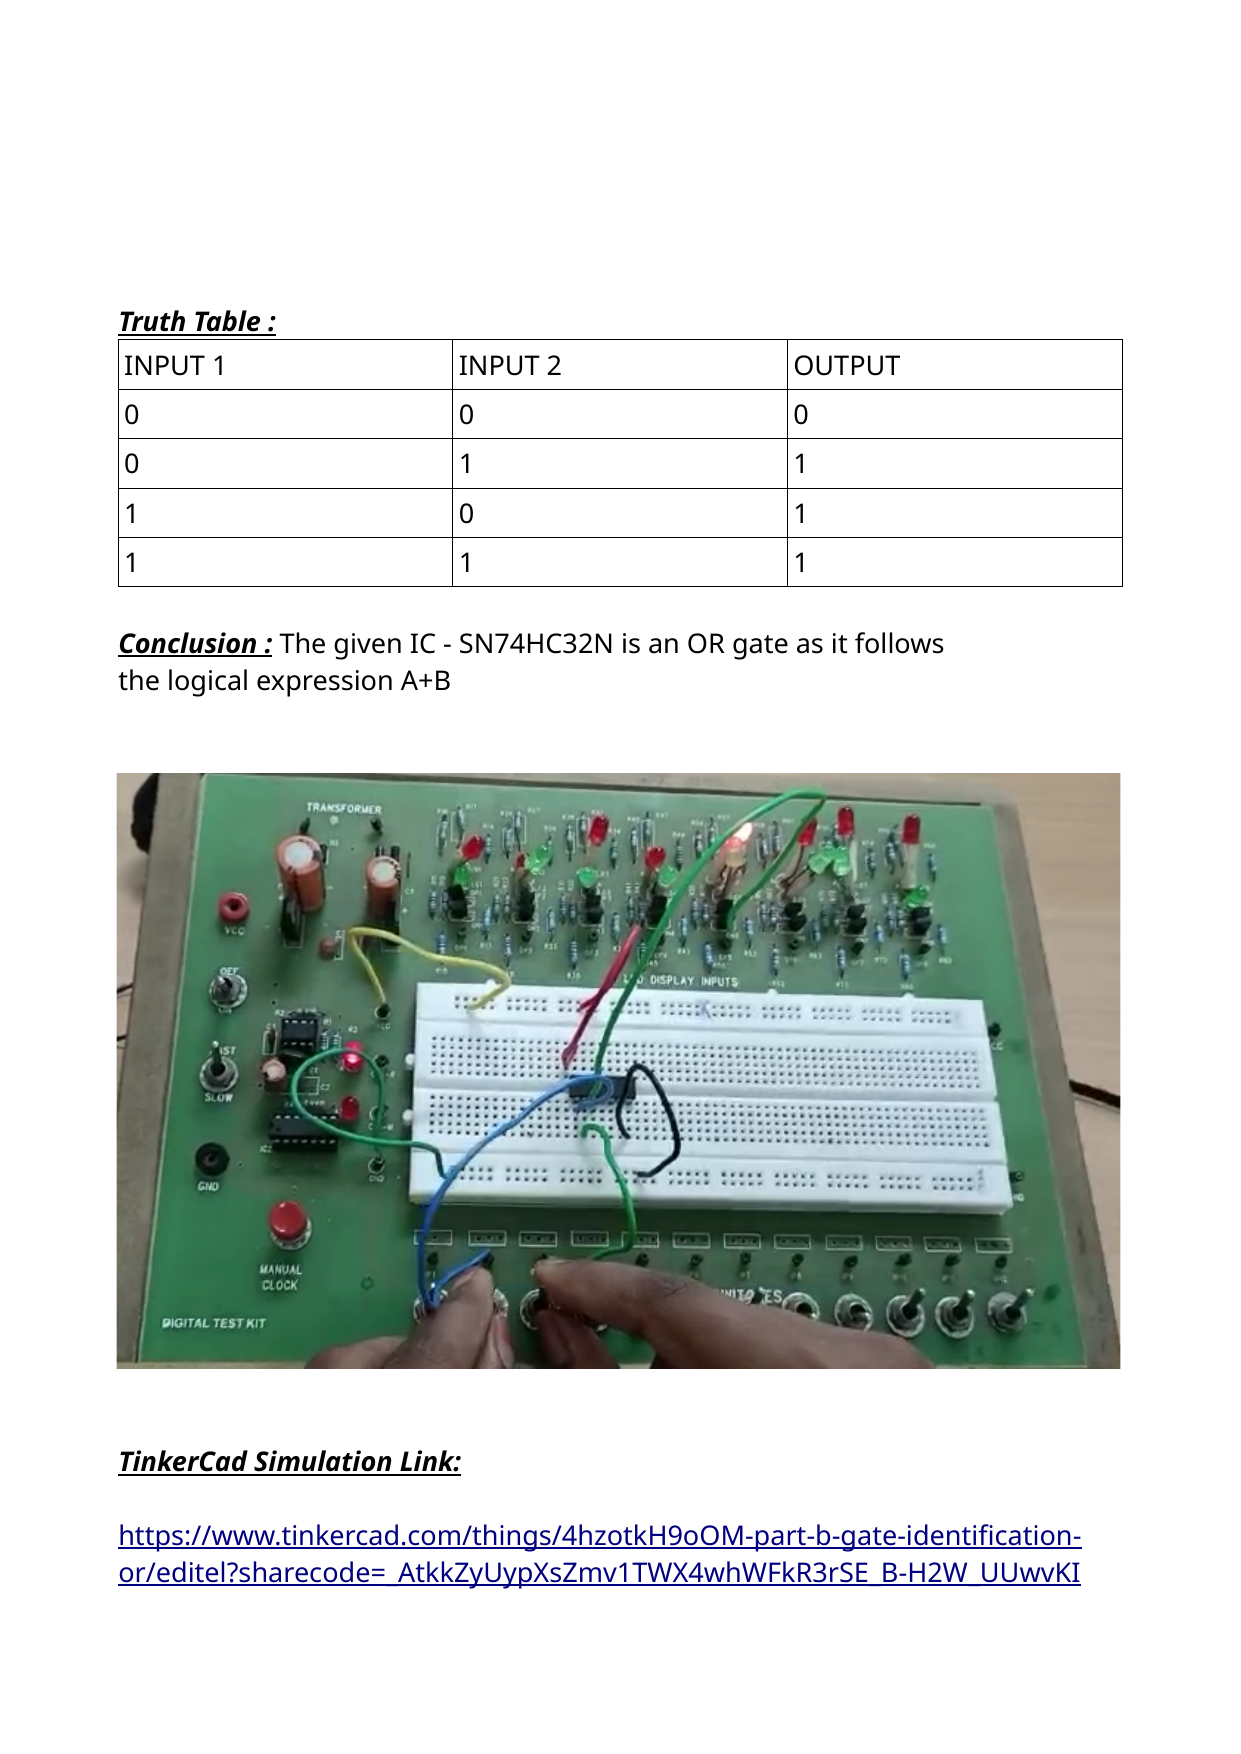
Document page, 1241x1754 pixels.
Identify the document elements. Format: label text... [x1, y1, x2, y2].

table_header INPUT 1 [119, 340, 452, 389]
table_cell 1 [788, 489, 1122, 537]
table_cell 1 [788, 538, 1122, 586]
table_cell 1 [119, 538, 452, 586]
table_cell 1 [119, 489, 452, 537]
table_header OUTPUT [788, 340, 1122, 389]
table_cell 1 [788, 439, 1122, 487]
table_cell 0 [119, 439, 452, 487]
table_cell 1 [453, 439, 787, 487]
table_cell 0 [119, 390, 452, 438]
text Conclusion : The given IC - SN74HC32N is an OR gate as it follows [118, 624, 1122, 661]
text Truth Table : [118, 302, 1122, 339]
table_cell 0 [788, 390, 1122, 438]
table_header INPUT 2 [453, 340, 787, 389]
table_cell 0 [453, 489, 787, 537]
text the logical expression A+B [118, 661, 1122, 698]
table_cell 1 [453, 538, 787, 586]
table_cell 0 [453, 390, 787, 438]
text TinkerCad Simulation Link: [118, 1442, 1122, 1479]
text https://www.tinkercad.com/things/4hzotkH9oOM-part-b-gate-identification-or/editel?sharecode=_AtkkZyUypXsZmv1TWX4whWFkR3rSE_B-H2W_UUwvKI [118, 1516, 1122, 1590]
picture [116, 773, 1121, 1369]
